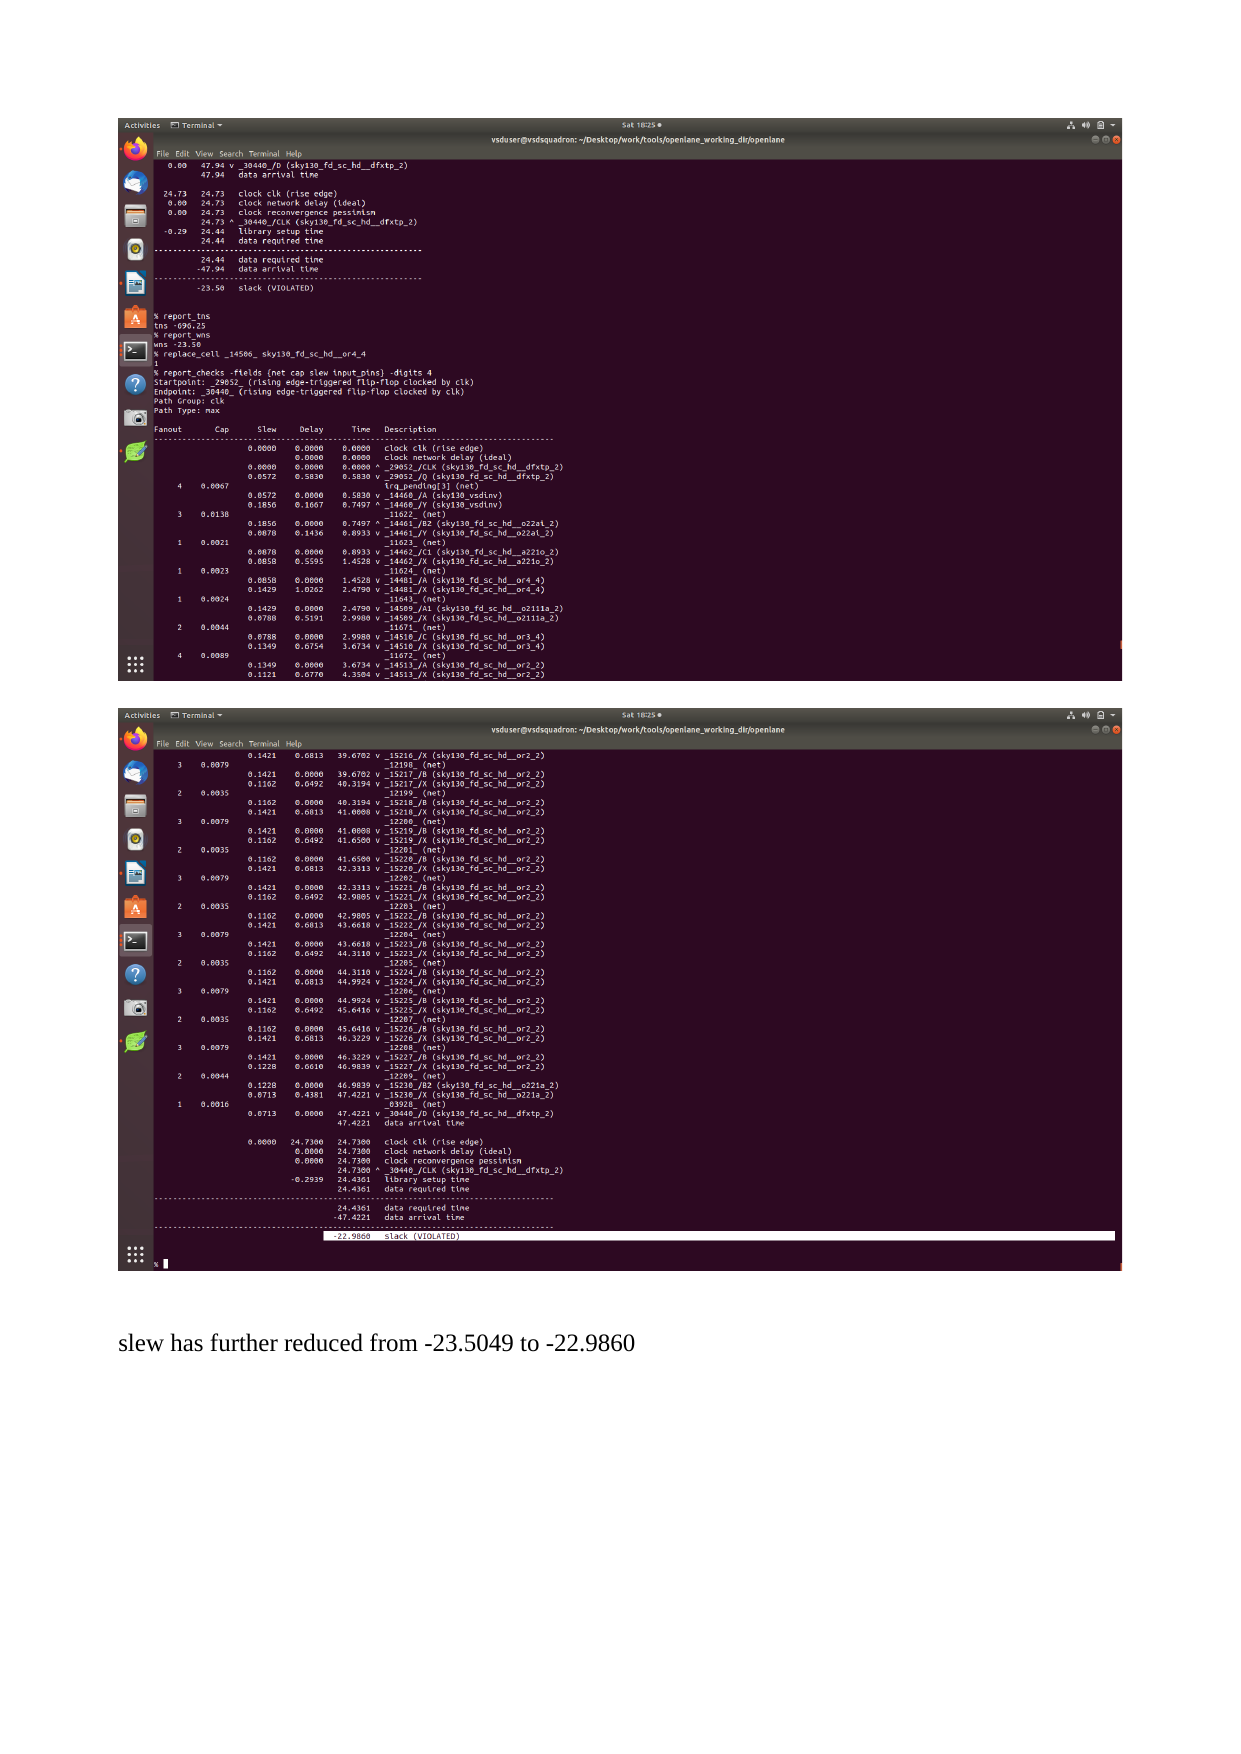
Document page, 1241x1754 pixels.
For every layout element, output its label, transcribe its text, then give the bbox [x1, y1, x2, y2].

picture [118, 708, 1123, 1271]
text slew has further reduced from -23.5049 to -22.9860 [118, 1328, 1122, 1357]
picture [118, 118, 1123, 681]
